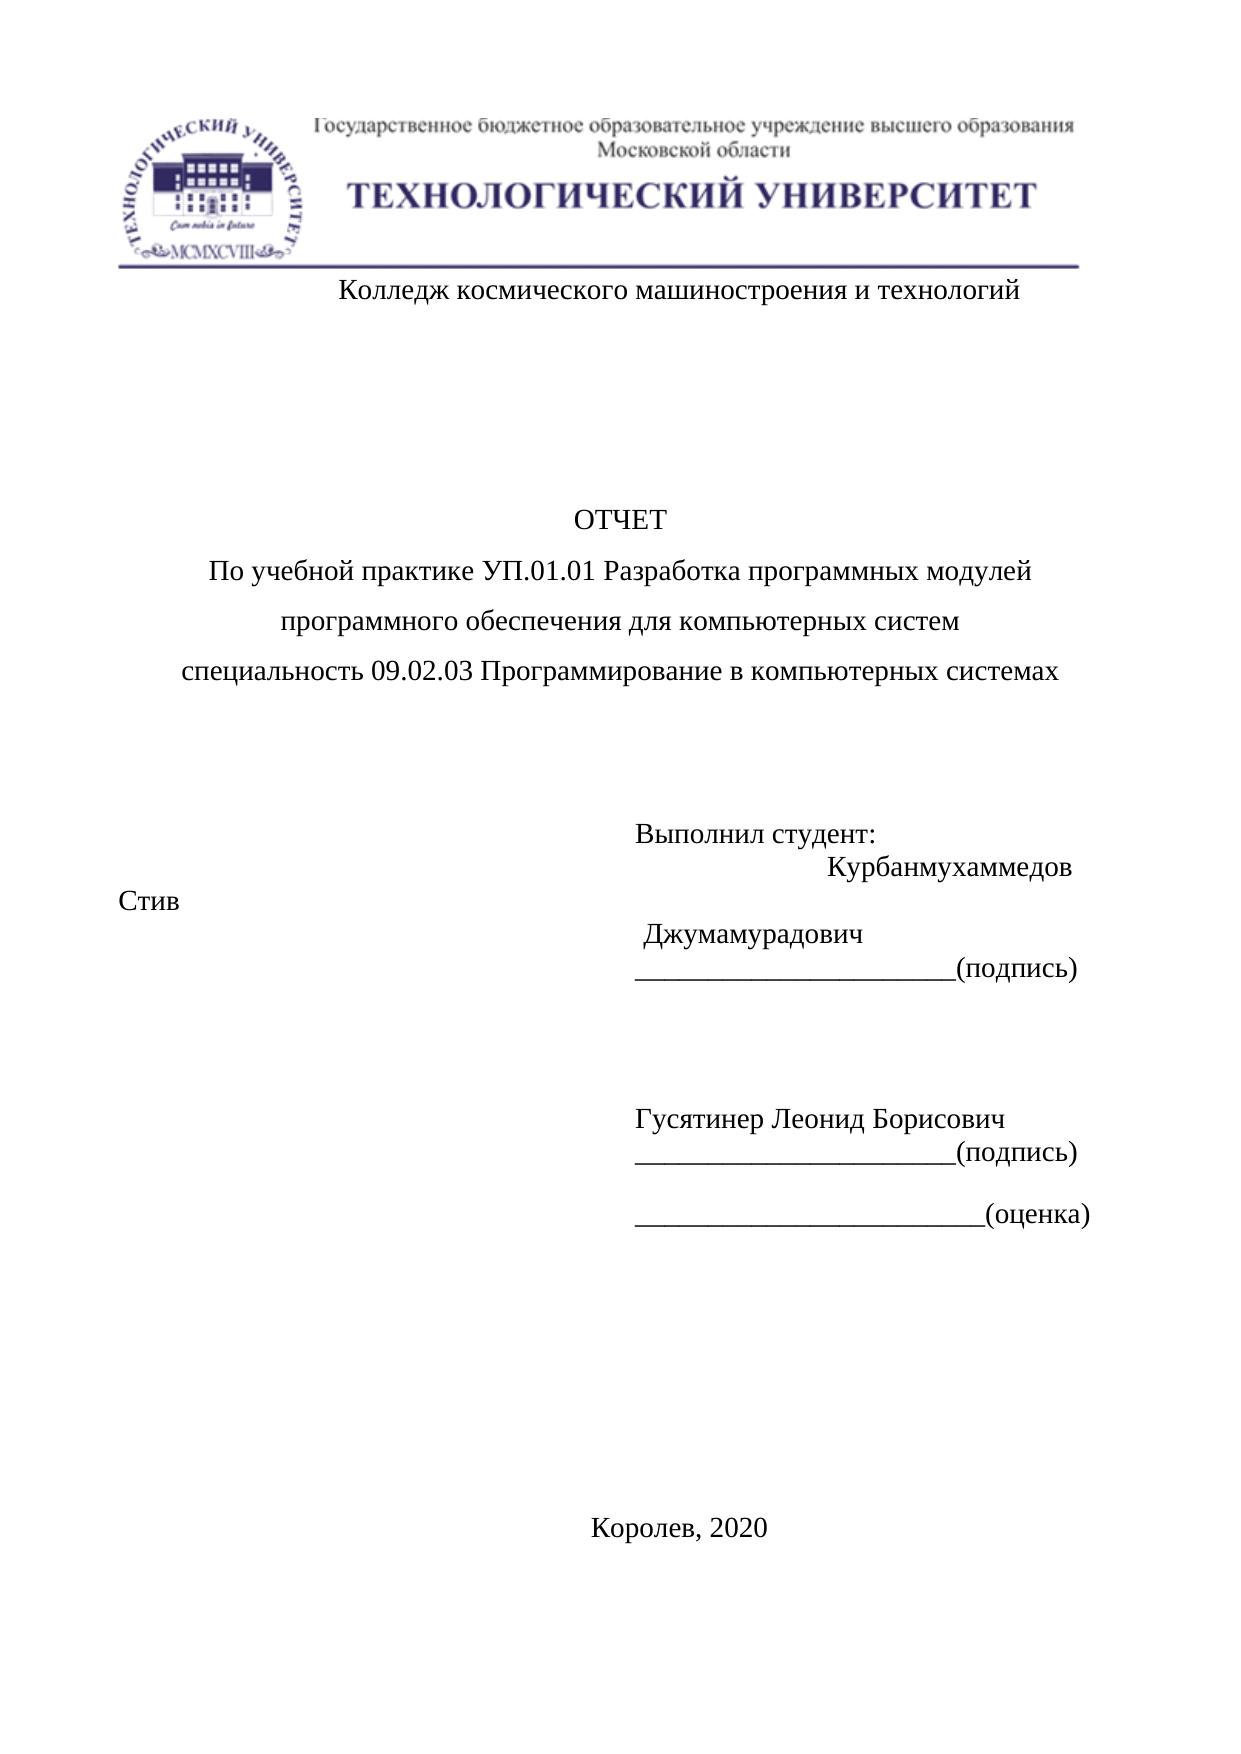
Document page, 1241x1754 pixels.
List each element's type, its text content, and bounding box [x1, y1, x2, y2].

text ________________________(оценка) [635, 1196, 1122, 1258]
text Гусятинер Леонид Борисович [635, 1101, 1122, 1134]
text специальность 09.02.03 Программирование в компьютерных системах [118, 653, 1122, 687]
text ОТЧЕТ [118, 502, 1122, 536]
text программного обеспечения для компьютерных систем [118, 603, 1122, 637]
text ______________________(подпись) [635, 950, 1122, 983]
text Выполнил студент: [635, 816, 1122, 849]
text Королев, 2020 [118, 1510, 1122, 1543]
text Джумамурадович [643, 916, 1122, 950]
text Курбанмухаммедов Стив [118, 849, 1122, 916]
text Колледж космического машиностроения и технологий [118, 272, 1122, 306]
text ______________________(подпись) [635, 1134, 1122, 1168]
text По учебной практике УП.01.01 Разработка программных модулей [118, 553, 1122, 586]
